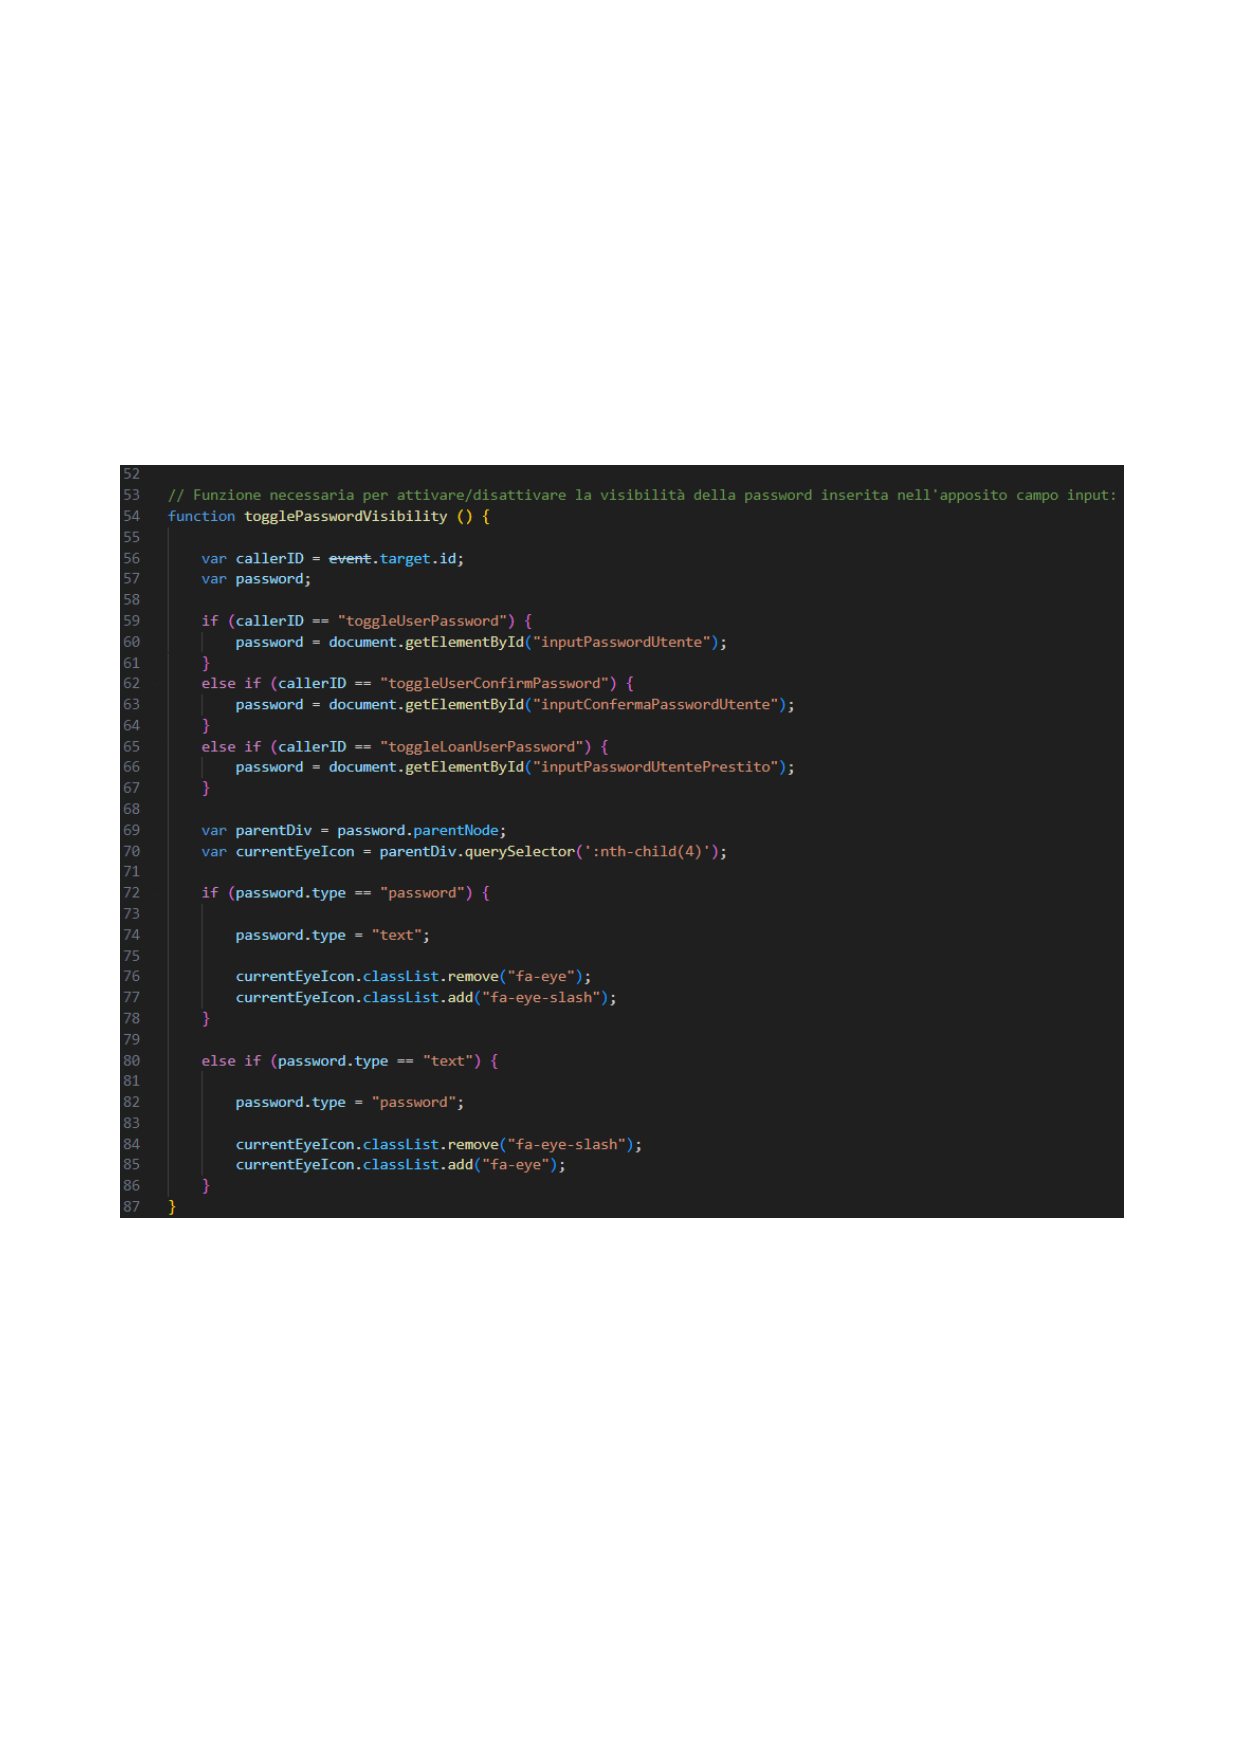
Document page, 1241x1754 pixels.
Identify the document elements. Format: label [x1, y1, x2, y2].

picture [120, 465, 1124, 1218]
